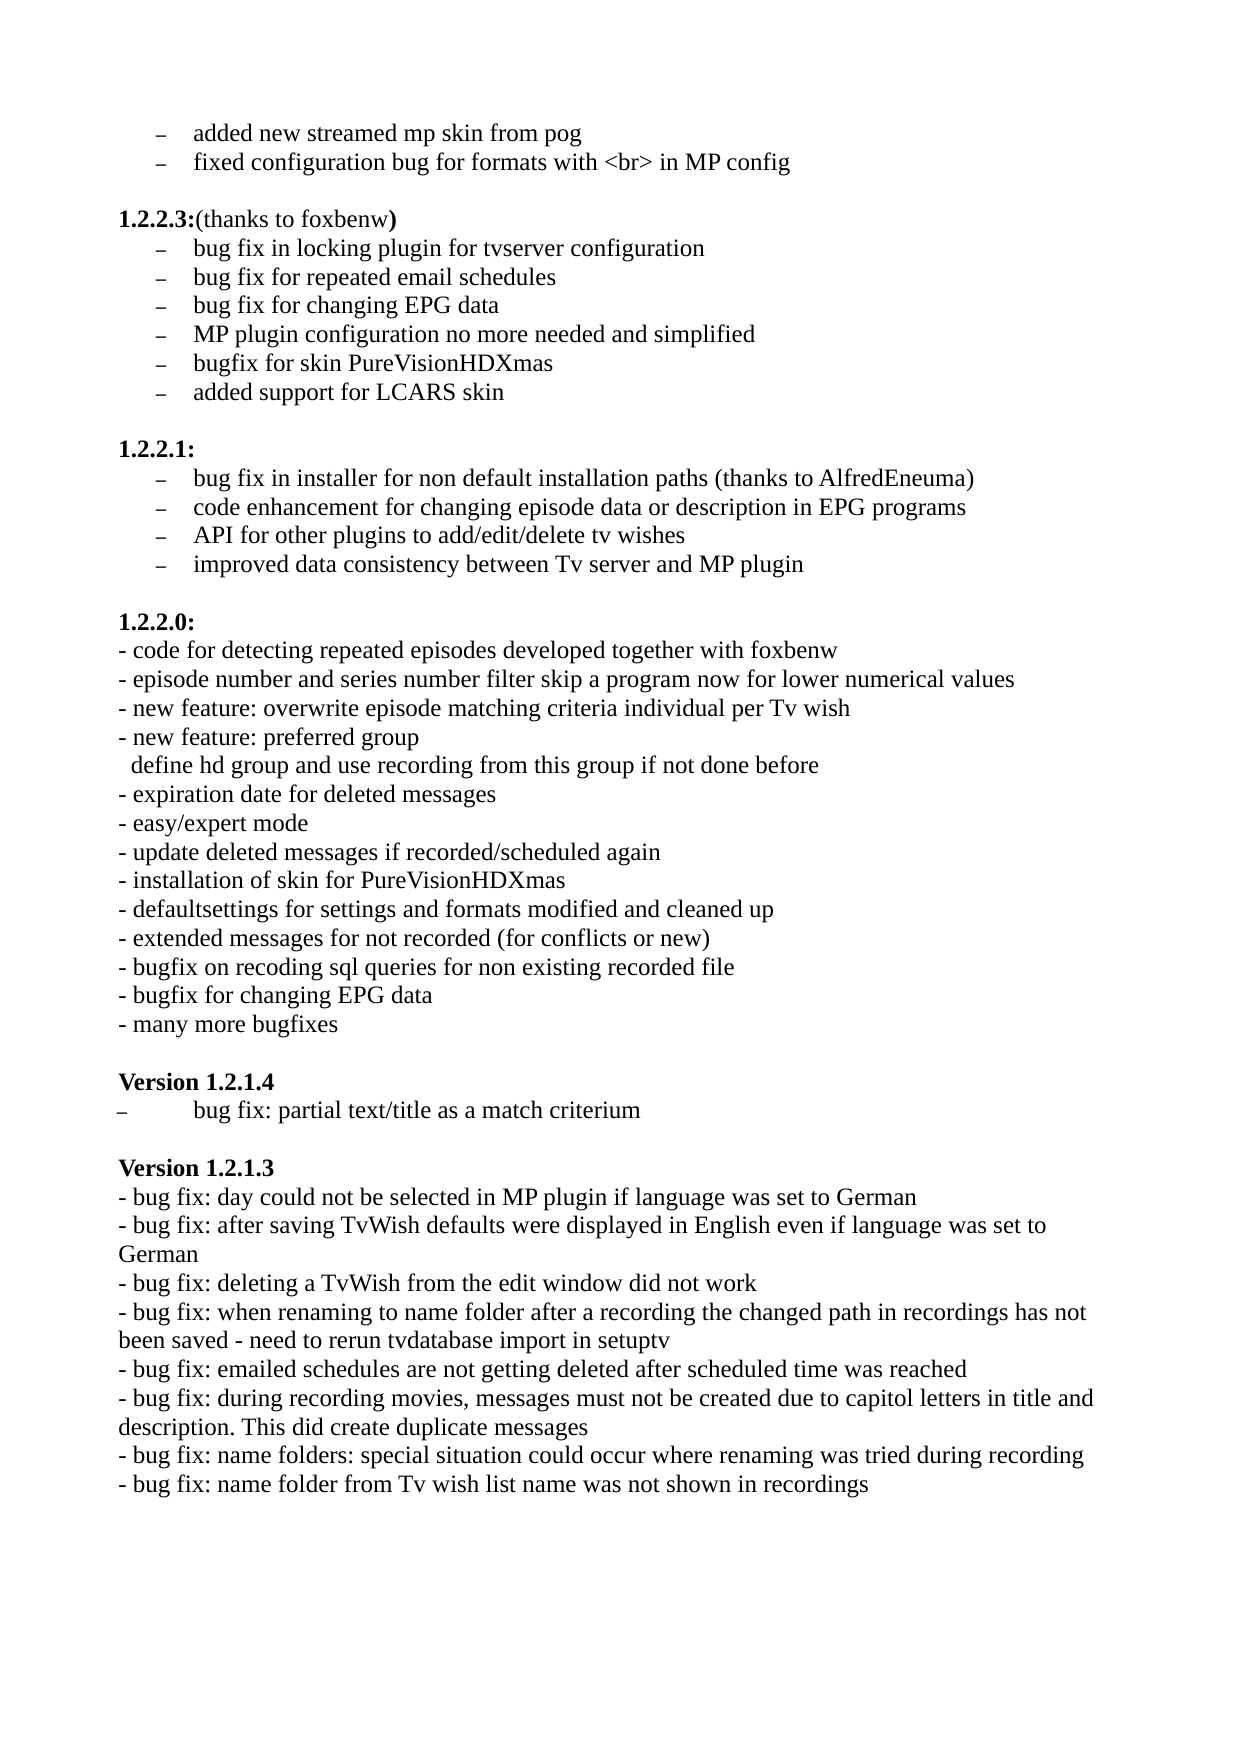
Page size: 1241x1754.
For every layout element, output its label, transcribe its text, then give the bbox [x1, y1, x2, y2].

list bug fix: partial text/title as a match criterium [117, 1096, 1122, 1124]
list fixed configuration bug for formats with <br> in MP config [156, 147, 1122, 176]
text - update deleted messages if recorded/scheduled again [118, 837, 1122, 866]
text - many more bugfixes [118, 1009, 1122, 1038]
text - bugfix on recoding sql queries for non existing recorded file [118, 952, 1122, 981]
text - easy/expert mode [118, 808, 1122, 837]
text - bug fix: emailed schedules are not getting deleted after scheduled time was reached [118, 1354, 1122, 1383]
text - bug fix: during recording movies, messages must not be created due to capitol letters in title and description. This did create duplicate messages [118, 1383, 1122, 1441]
text - bugfix for changing EPG data [118, 981, 1122, 1009]
text 1.2.2.3:(thanks to foxbenw) [118, 204, 1122, 233]
text - installation of skin for PureVisionHDXmas [118, 866, 1122, 894]
text - new feature: preferred group [118, 722, 1122, 751]
text - bug fix: name folders: special situation could occur where renaming was tried during recording [118, 1441, 1122, 1469]
list bug fix for repeated email schedules [156, 262, 1122, 291]
text - new feature: overwrite episode matching criteria individual per Tv wish [118, 693, 1122, 722]
list API for other plugins to add/edit/delete tv wishes [156, 521, 1122, 549]
text - defaultsettings for settings and formats modified and cleaned up [118, 894, 1122, 923]
text - bug fix: deleting a TvWish from the edit window did not work [118, 1268, 1122, 1297]
list added support for LCARS skin [156, 377, 1122, 406]
text - expiration date for deleted messages [118, 779, 1122, 808]
text 1.2.2.1: [118, 434, 1122, 463]
list bug fix in locking plugin for tvserver configuration [156, 233, 1122, 262]
text - bug fix: day could not be selected in MP plugin if language was set to German [118, 1182, 1122, 1211]
list code enhancement for changing episode data or description in EPG programs [156, 492, 1122, 521]
list bug fix for changing EPG data [156, 291, 1122, 319]
text 1.2.2.0: [118, 607, 1122, 636]
list improved data consistency between Tv server and MP plugin [156, 549, 1122, 578]
text - bug fix: name folder from Tv wish list name was not shown in recordings [118, 1469, 1122, 1498]
list bug fix in installer for non default installation paths (thanks to AlfredEneuma) [156, 463, 1122, 492]
text define hd group and use recording from this group if not done before [118, 751, 1122, 779]
list ^ Version 1.2.1.3 [0, 1153, 1122, 1182]
text - code for detecting repeated episodes developed together with foxbenw [118, 636, 1122, 664]
list bugfix for skin PureVisionHDXmas [156, 348, 1122, 377]
text - bug fix: when renaming to name folder after a recording the changed path in recordings has not been saved - need to rerun tvdatabase import in setuptv [118, 1297, 1122, 1354]
text - bug fix: after saving TvWish defaults were displayed in English even if language was set to German [118, 1211, 1122, 1268]
text - episode number and series number filter skip a program now for lower numerical values [118, 664, 1122, 693]
list MP plugin configuration no more needed and simplified [156, 319, 1122, 348]
list added new streamed mp skin from pog [156, 118, 1122, 147]
text - extended messages for not recorded (for conflicts or new) [118, 923, 1122, 952]
text Version 1.2.1.4 [118, 1067, 1122, 1096]
